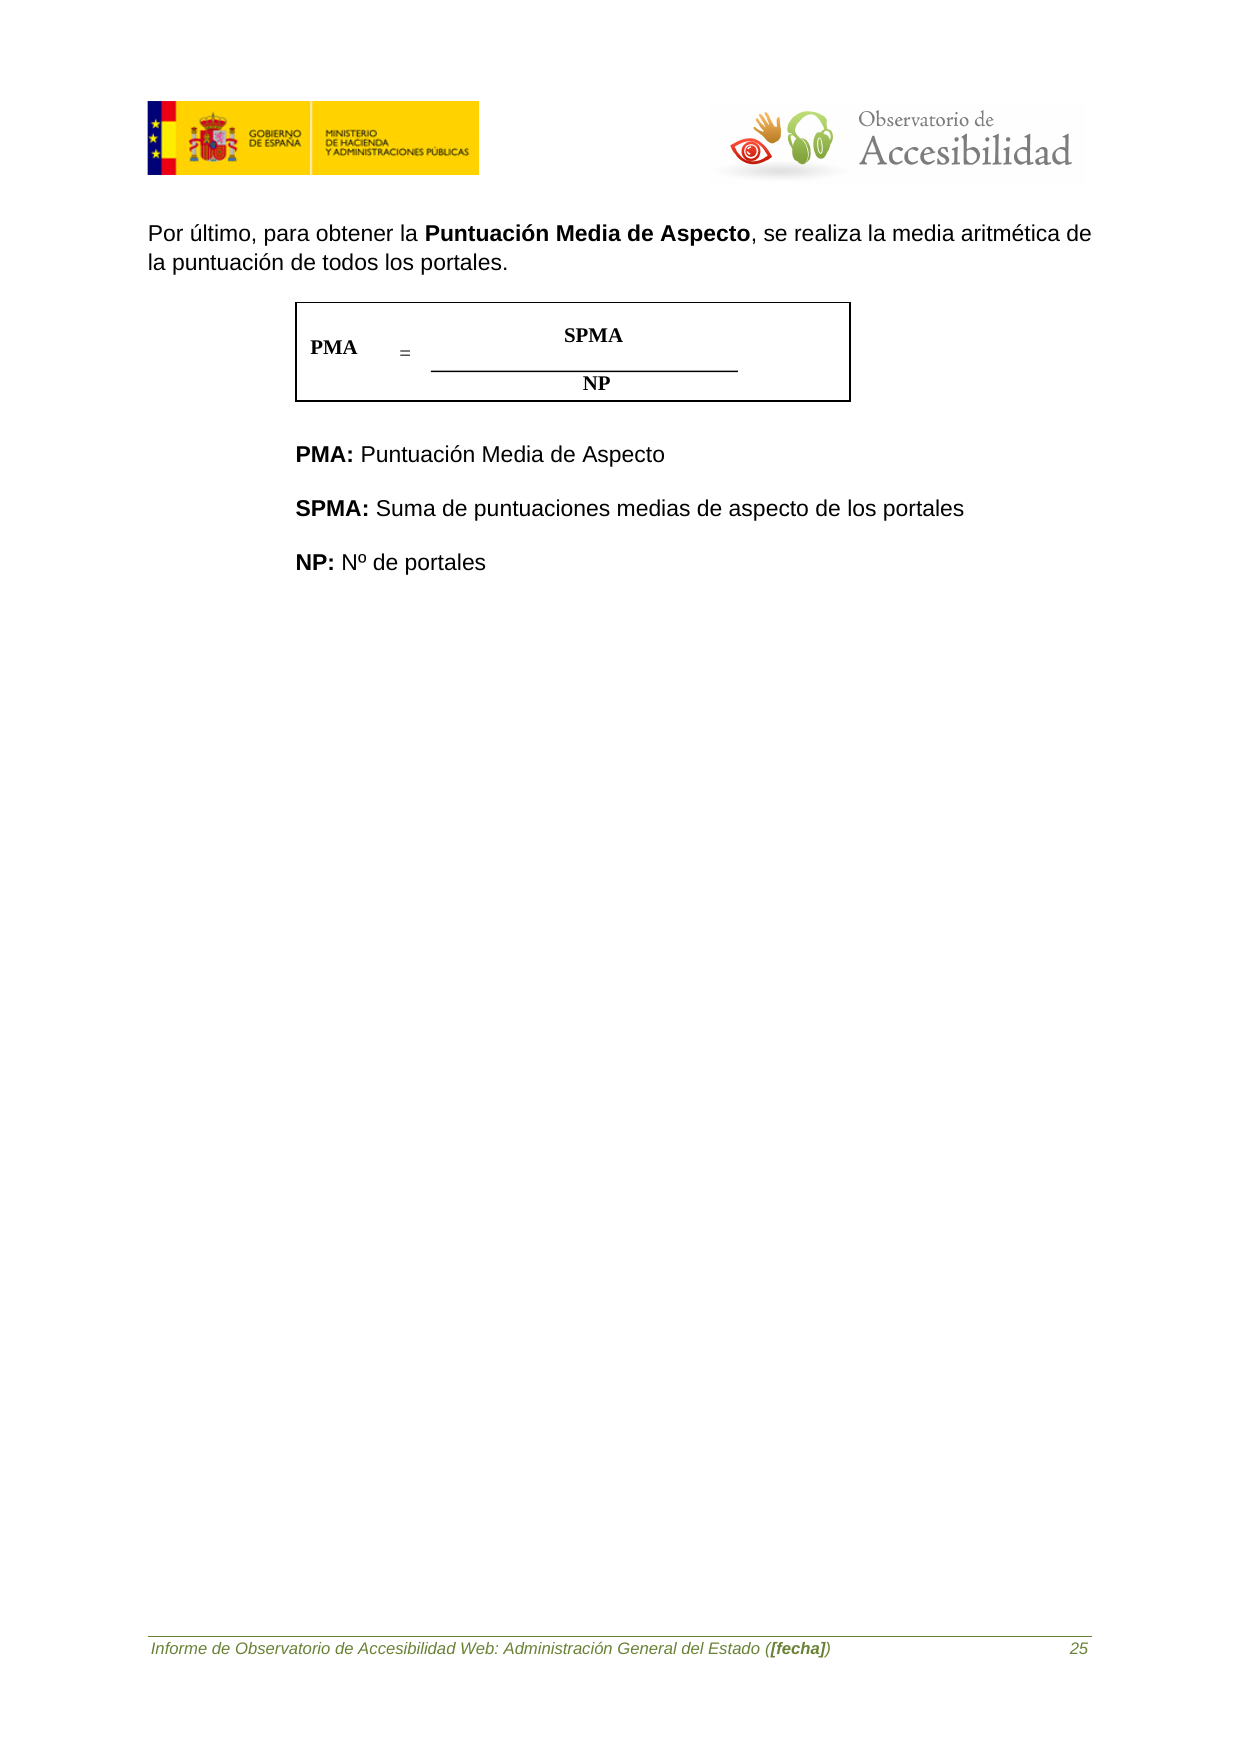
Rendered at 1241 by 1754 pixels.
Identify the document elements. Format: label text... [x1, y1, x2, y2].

text PMA: Puntuación Media de Aspecto [295, 441, 1092, 467]
text Por último, para obtener la Puntuación Media de Aspecto, se realiza la media aritmética de la puntuación de todos los portales. [148, 220, 1092, 275]
picture [147, 101, 479, 175]
text SPMA: Suma de puntuaciones medias de aspecto de los portales [295, 495, 1092, 521]
picture [710, 102, 1086, 185]
text NP: Nº de portales [295, 549, 1092, 575]
